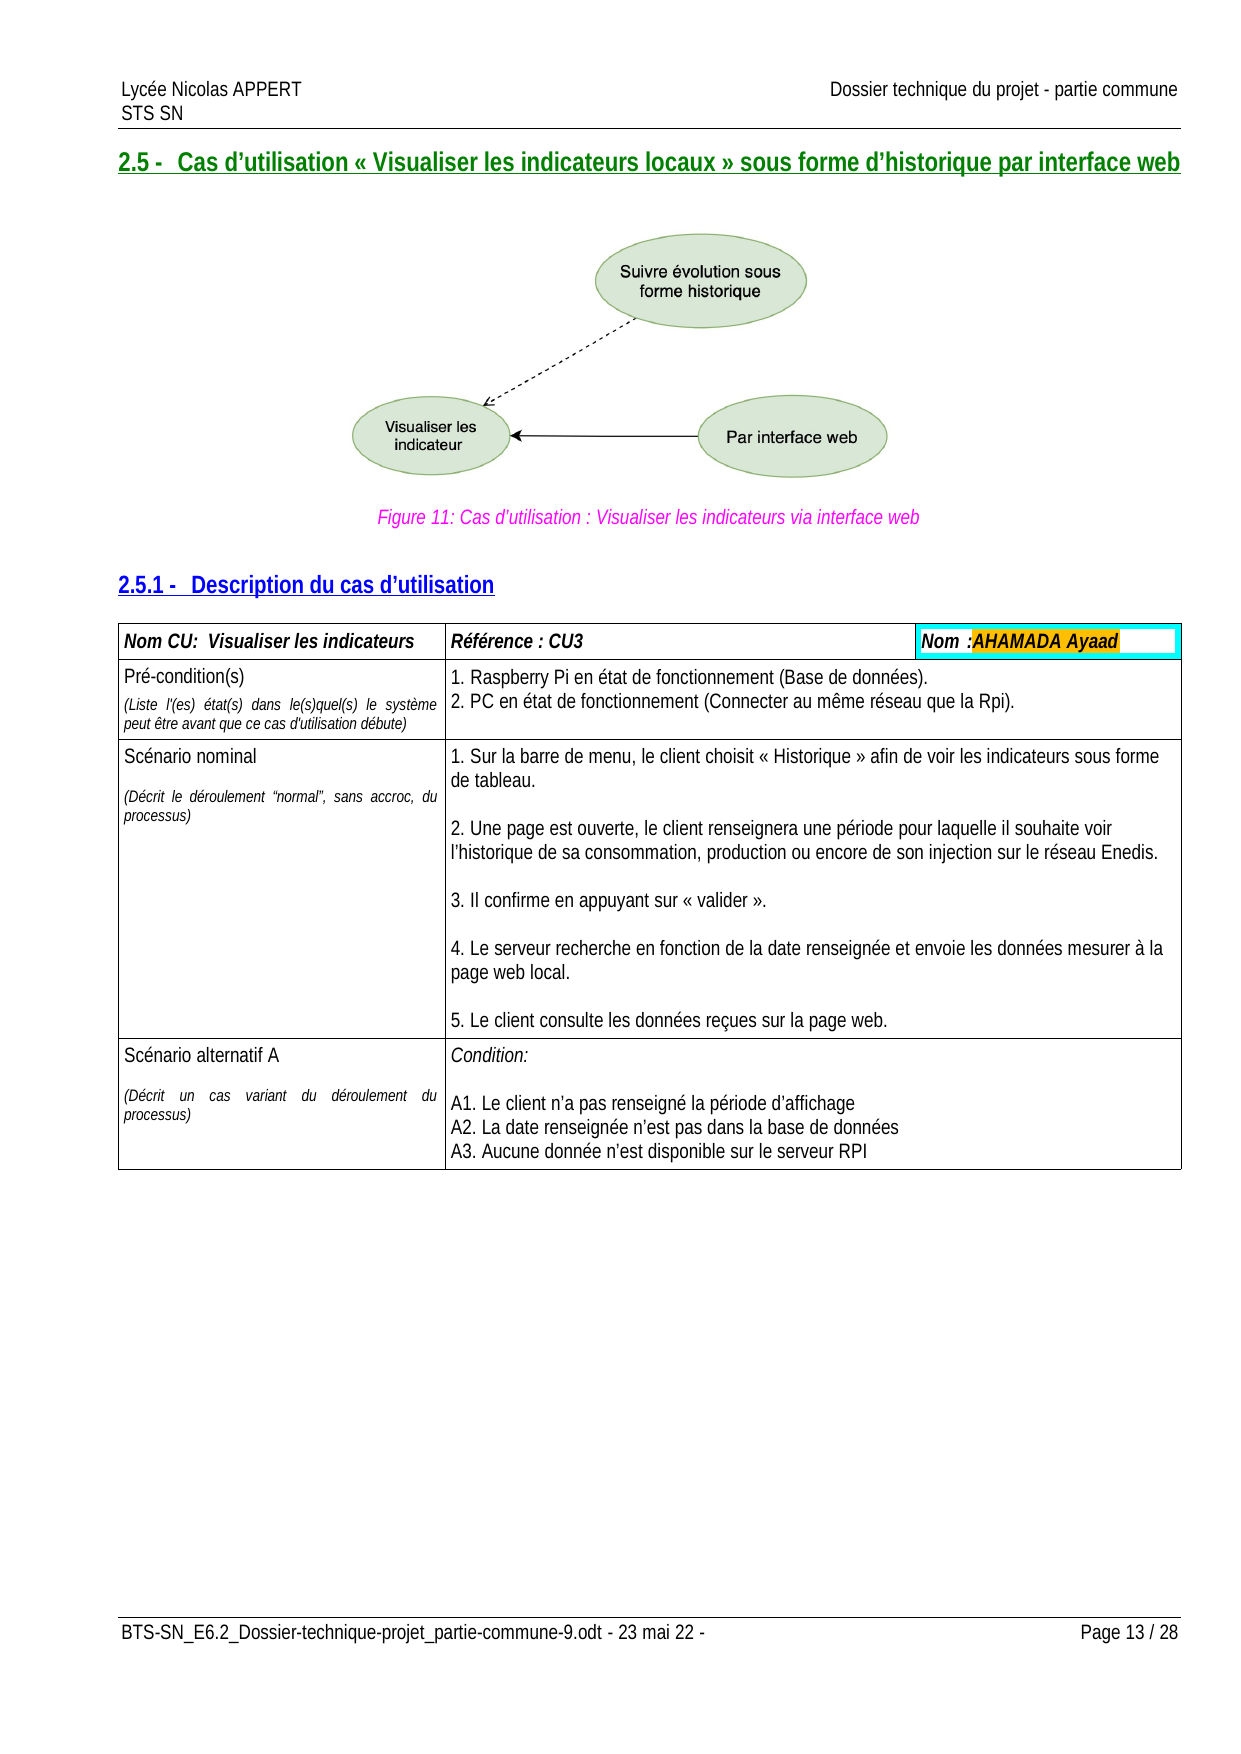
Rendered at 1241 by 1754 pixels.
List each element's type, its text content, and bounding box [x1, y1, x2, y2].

table_cell 1. Raspberry Pi en état de fonctionnement (Base de données). 2. PC en état de fonctionnement (Connecter au même réseau que la Rpi). [446, 660, 1181, 739]
table_header Référence : CU3 [446, 624, 915, 659]
picture [305, 218, 994, 505]
table_cell 1. Sur la barre de menu, le client choisit « Historique » afin de voir les indicateurs sous forme de tableau. 2. Une page est ouverte, le client renseignera une période pour laquelle il souhaite voir l’historique de sa consommation, production ou encore de son injection sur le réseau Enedis. 3. Il confirme en appuyant sur « valider ». 4. Le serveur recherche en fonction de la date renseignée et envoie les données mesurer à la page web local. 5. Le client consulte les données reçues sur la page web. [446, 740, 1181, 1038]
table_cell Condition: A1. Le client n’a pas renseigné la période d’affichage A2. La date renseignée n’est pas dans la base de données A3. Aucune donnée n’est disponible sur le serveur RPI [446, 1039, 1181, 1169]
table_cell Scénario nominal (Décrit le déroulement “normal”, sans accroc, du processus) [119, 740, 445, 1038]
table_cell Scénario alternatif A (Décrit un cas variant du déroulement du processus) [119, 1039, 445, 1169]
subtitle Description du cas d’utilisation [118, 570, 1181, 599]
subtitle Cas d’utilisation « Visualiser les indicateurs locaux » sous forme d’historique par interface web [118, 145, 1181, 173]
table_header Nom :AHAMADA Ayaad [916, 624, 1181, 659]
text Figure 11: Cas d’utilisation : Visualiser les indicateurs via interface web [306, 505, 993, 528]
table_cell Pré-condition(s) (Liste l'(es) état(s) dans le(s)quel(s) le système peut être avant que ce cas d'utilisation débute) [119, 660, 445, 739]
table_header Nom CU: Visualiser les indicateurs [119, 624, 445, 659]
